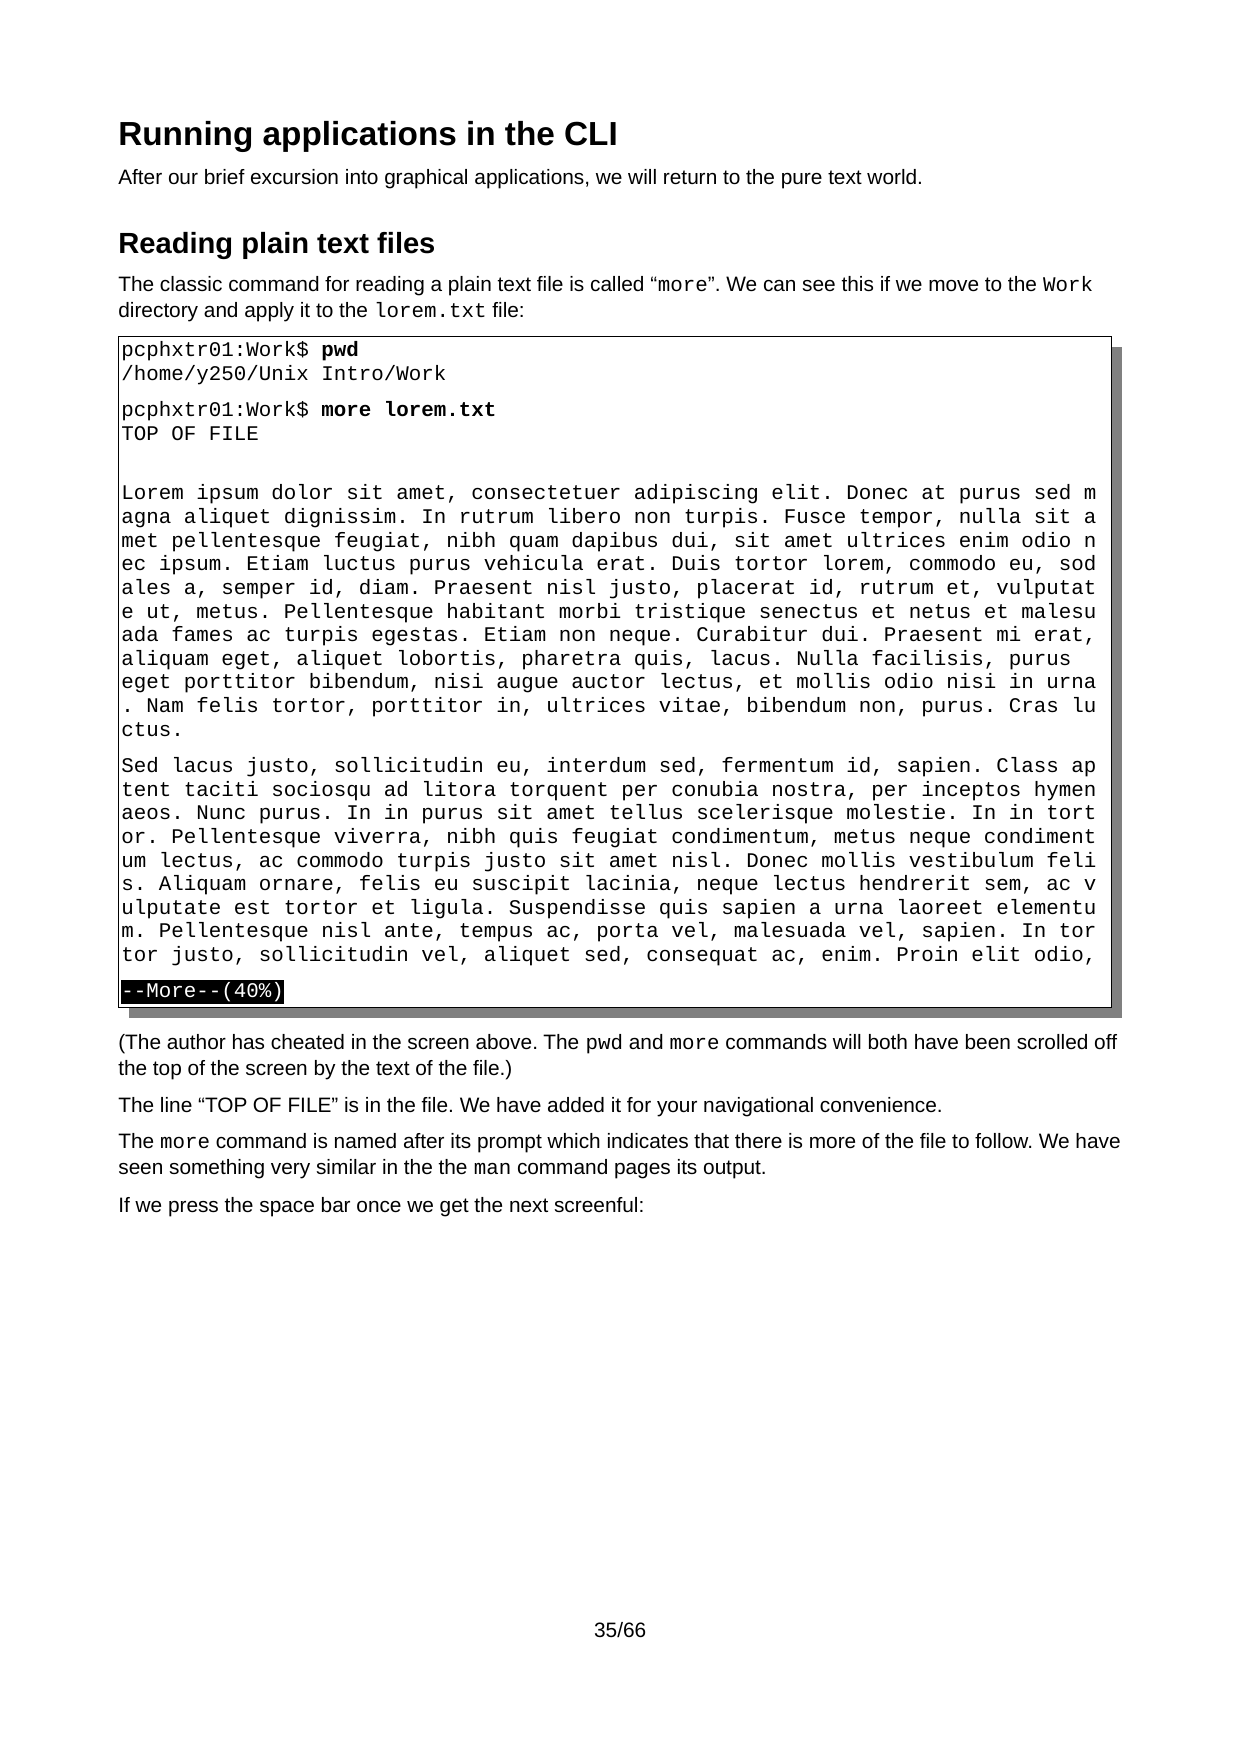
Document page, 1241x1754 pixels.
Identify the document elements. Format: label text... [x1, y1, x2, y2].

text If we press the space bar once we get the next screenful: [118, 1193, 1122, 1217]
text After our brief excursion into graphical applications, we will return to the pure text world. [118, 164, 1122, 188]
subtitle Running applications in the CLI [118, 113, 1122, 152]
text The classic command for reading a plain text file is called “more”. We can see this if we move to the Work directory and apply it to the lorem.txt file: [118, 272, 1122, 324]
text --More--(40%) [119, 977, 1111, 1007]
text pcphxtr01:Work$ more lorem.txt TOP OF FILE [119, 396, 1111, 446]
text Lorem ipsum dolor sit amet, consectetuer adipiscing elit. Donec at purus sed m agna aliquet dignissim. In rutrum libero non turpis. Fusce tempor, nulla sit a met pellentesque feugiat, nibh quam dapibus dui, sit amet ultrices enim odio n ec ipsum. Etiam luctus purus vehicula erat. Duis tortor lorem, commodo eu, sod ales a, semper id, diam. Praesent nisl justo, placerat id, rutrum et, vulputat e ut, metus. Pellentesque habitant morbi tristique senectus et netus et malesu ada fames ac turpis egestas. Etiam non neque. Curabitur dui. Praesent mi erat, aliquam eget, aliquet lobortis, pharetra quis, lacus. Nulla facilisis, purus eget porttitor bibendum, nisi augue auctor lectus, et mollis odio nisi in urna . Nam felis tortor, porttitor in, ultrices vitae, bibendum non, purus. Cras lu ctus. [119, 456, 1111, 742]
text The line “TOP OF FILE” is in the file. We have added it for your navigational convenience. [118, 1092, 1122, 1116]
subtitle Reading plain text files [118, 226, 1122, 259]
text (The author has cheated in the screen above. The pwd and more commands will both have been scrolled off the top of the screen by the text of the file.) [118, 1030, 1122, 1080]
text Sed lacus justo, sollicitudin eu, interdum sed, fermentum id, sapien. Class ap tent taciti sociosqu ad litora torquent per conubia nostra, per inceptos hymen aeos. Nunc purus. In in purus sit amet tellus scelerisque molestie. In in tort or. Pellentesque viverra, nibh quis feugiat condimentum, metus neque condiment um lectus, ac commodo turpis justo sit amet nisl. Donec mollis vestibulum feli s. Aliquam ornare, felis eu suscipit lacinia, neque lectus hendrerit sem, ac v ulputate est tortor et ligula. Suspendisse quis sapien a urna laoreet elementu m. Pellentesque nisl ante, tempus ac, porta vel, malesuada vel, sapien. In tor tor justo, sollicitudin vel, aliquet sed, consequat ac, enim. Proin elit odio, [119, 752, 1111, 968]
text The more command is named after its prompt which indicates that there is more of the file to follow. We have seen something very similar in the the man command pages its output. [118, 1129, 1122, 1181]
text pcphxtr01:Work$ pwd /home/y250/Unix Intro/Work [119, 337, 1111, 386]
